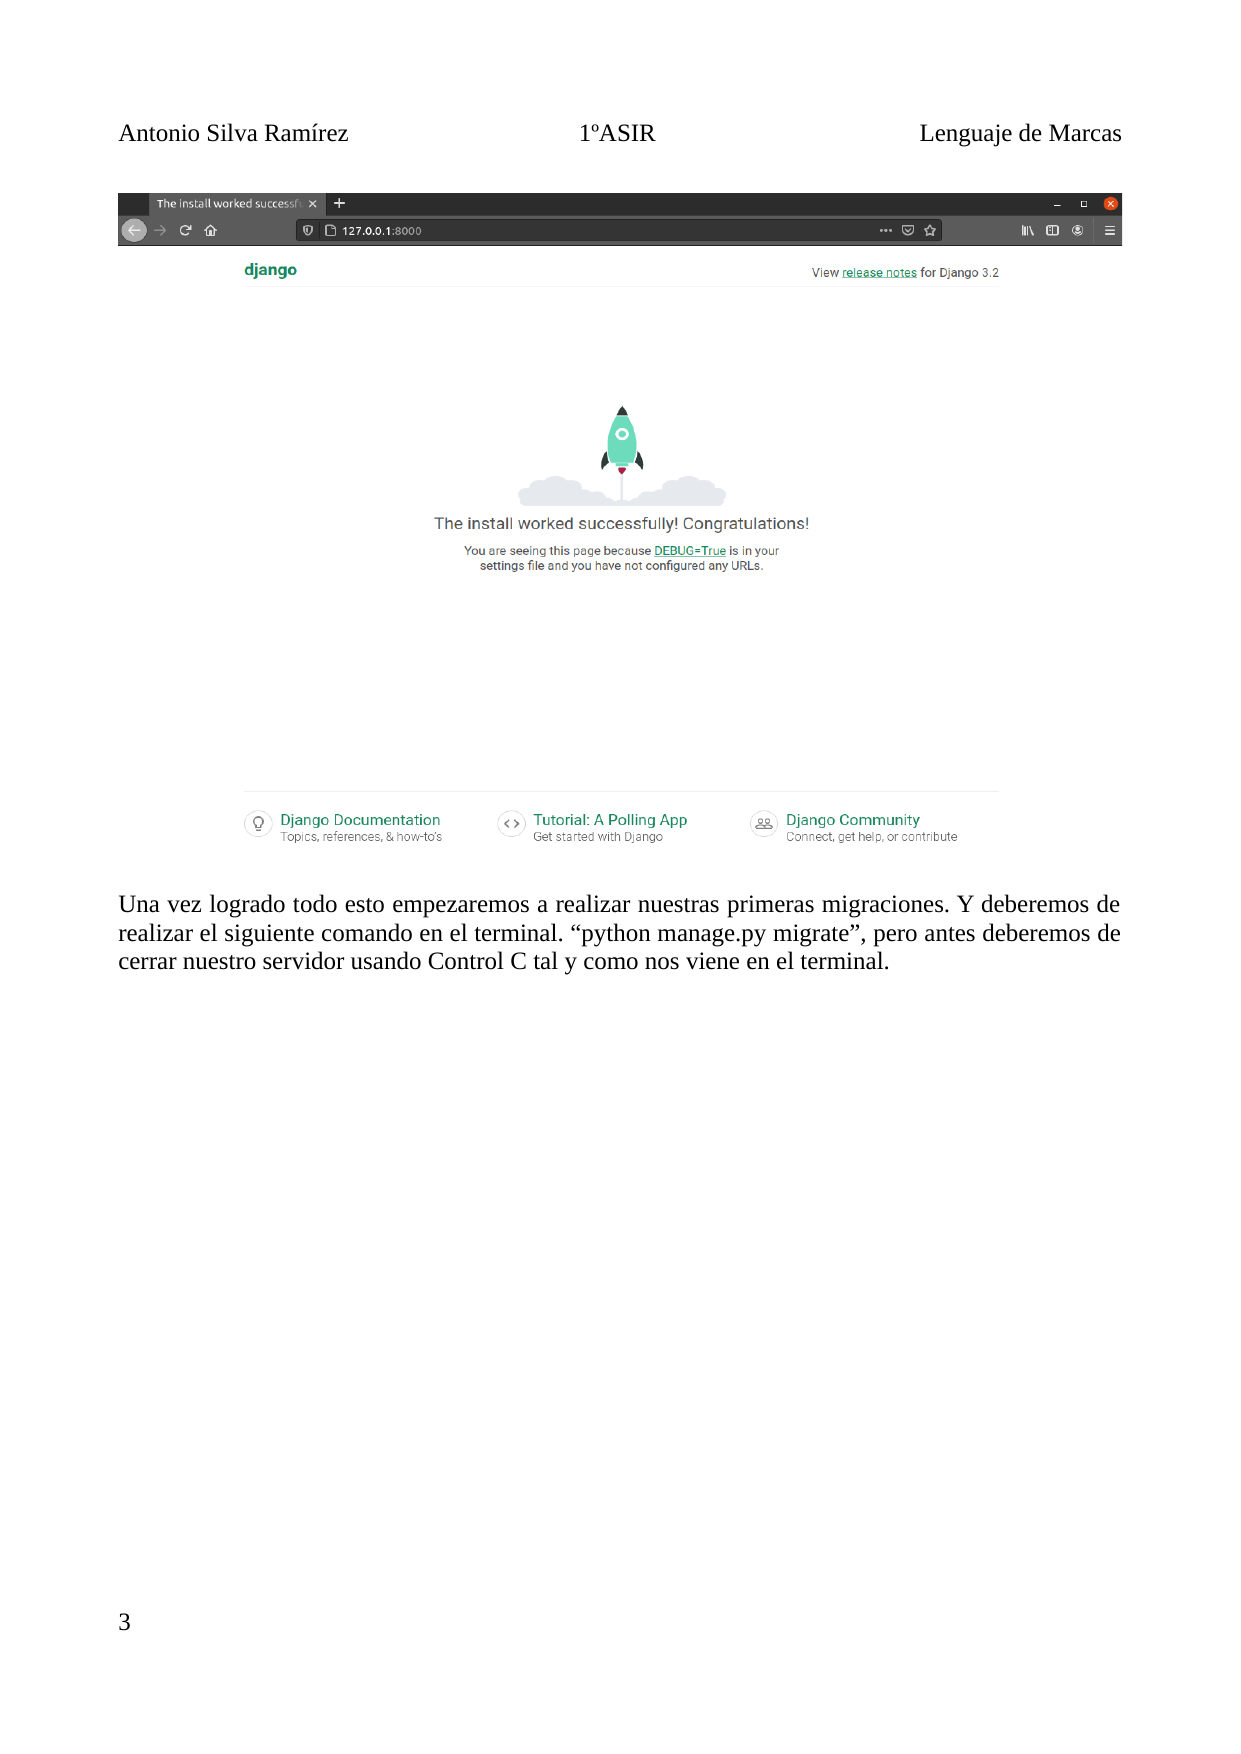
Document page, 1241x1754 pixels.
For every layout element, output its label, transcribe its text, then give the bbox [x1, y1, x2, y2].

picture [118, 193, 1123, 861]
text Una vez logrado todo esto empezaremos a realizar nuestras primeras migraciones. Y deberemos de realizar el siguiente comando en el terminal. “python manage.py migrate”, pero antes deberemos de cerrar nuestro servidor usando Control C tal y como nos viene en el terminal. [118, 889, 1122, 975]
